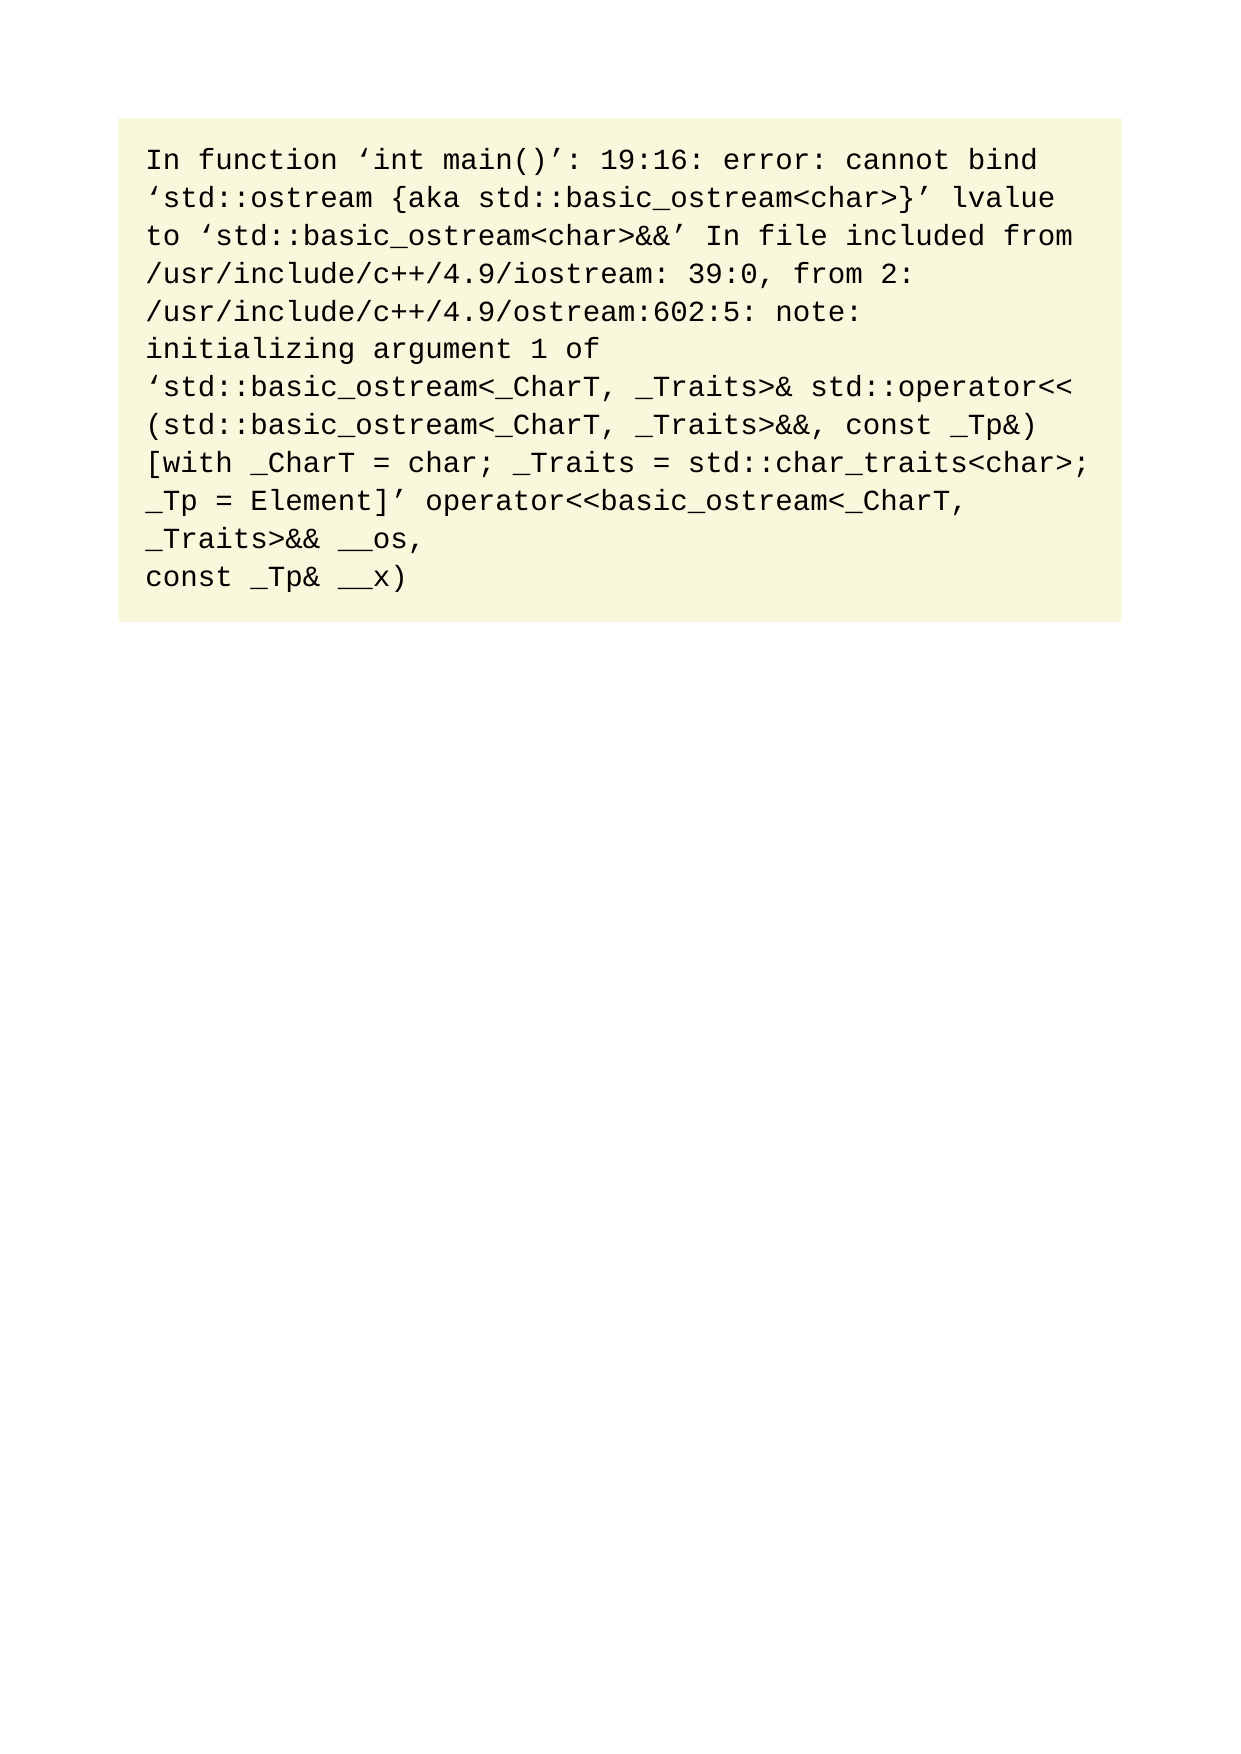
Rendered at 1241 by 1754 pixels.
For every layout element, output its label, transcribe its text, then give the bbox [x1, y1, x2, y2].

text /usr/include/c++/4.9/ostream:602:5: note: [118, 270, 1122, 308]
text const _Tp& __x) [118, 535, 1122, 622]
text ‘std::basic_ostream<_CharT, _Traits>& std::operator<< [118, 346, 1122, 383]
text (std::basic_ostream<_CharT, _Traits>&&, const _Tp&) [118, 383, 1122, 421]
text In function ‘int main()’: 19:16: error: cannot bind [118, 118, 1122, 156]
text to ‘std::basic_ostream<char>&&’ In file included from [118, 194, 1122, 232]
text [with _CharT = char; _Traits = std::char_traits<char>; [118, 421, 1122, 459]
text _Tp = Element]’ operator<<basic_ostream<_CharT, _Traits>&& __os, [118, 459, 1122, 535]
text initializing argument 1 of [118, 308, 1122, 346]
text /usr/include/c++/4.9/iostream: 39:0, from 2: [118, 232, 1122, 270]
text ‘std::ostream {aka std::basic_ostream<char>}’ lvalue [118, 156, 1122, 194]
